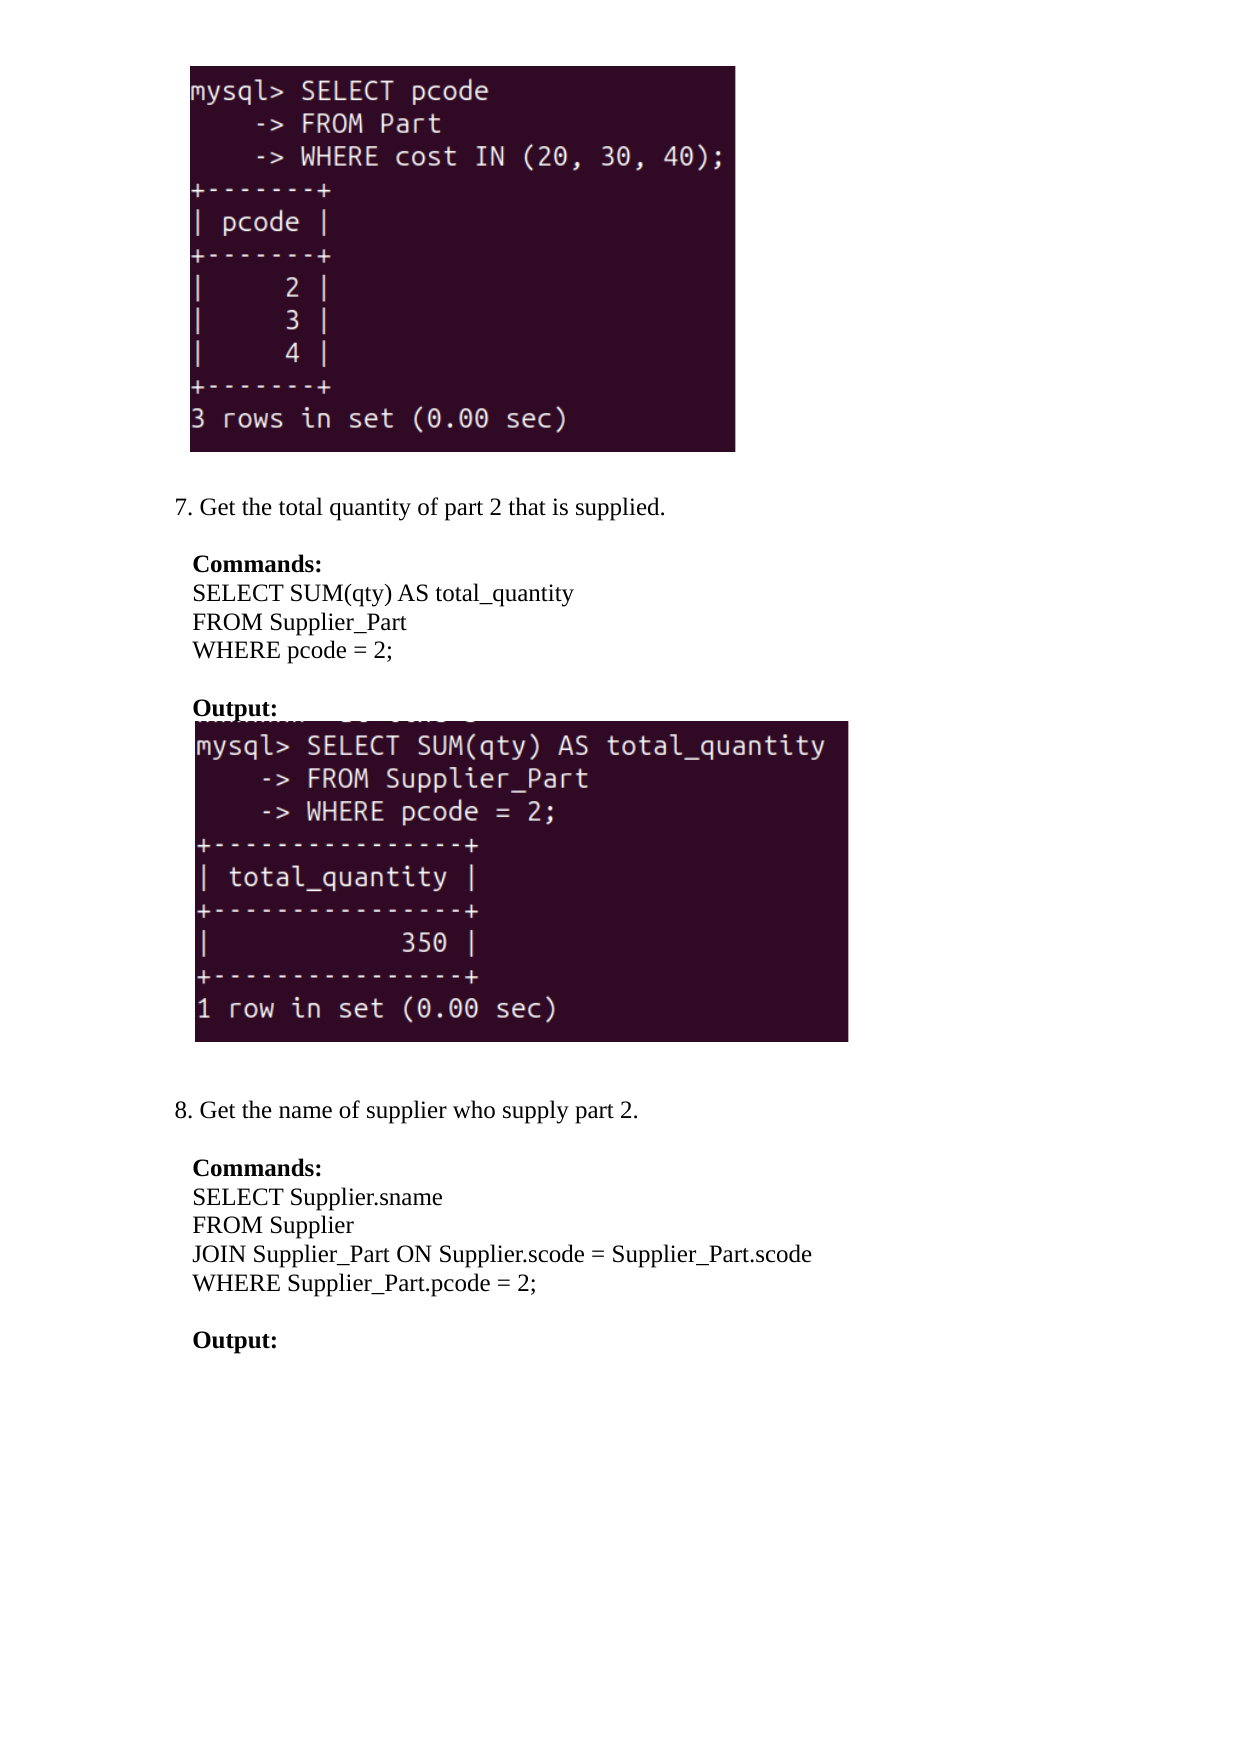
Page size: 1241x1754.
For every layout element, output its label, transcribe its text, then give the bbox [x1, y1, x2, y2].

text JOIN Supplier_Part ON Supplier.scode = Supplier_Part.scode [118, 1239, 1122, 1268]
text WHERE Supplier_Part.pcode = 2; [118, 1268, 1122, 1297]
text Output: [118, 1326, 1122, 1354]
text FROM Supplier [118, 1211, 1122, 1239]
text WHERE pcode = 2; [118, 636, 1122, 664]
text FROM Supplier_Part [118, 607, 1122, 636]
text SELECT Supplier.sname [118, 1182, 1122, 1211]
text SELECT SUM(qty) AS total_quantity [118, 578, 1122, 607]
text Commands: [118, 549, 1122, 578]
picture [195, 721, 849, 1042]
text Commands: [118, 1153, 1122, 1182]
picture [190, 66, 736, 452]
text Output: [118, 693, 1122, 722]
text 7. Get the total quantity of part 2 that is supplied. [174, 492, 1122, 521]
text 8. Get the name of supplier who supply part 2. [174, 1096, 1122, 1124]
